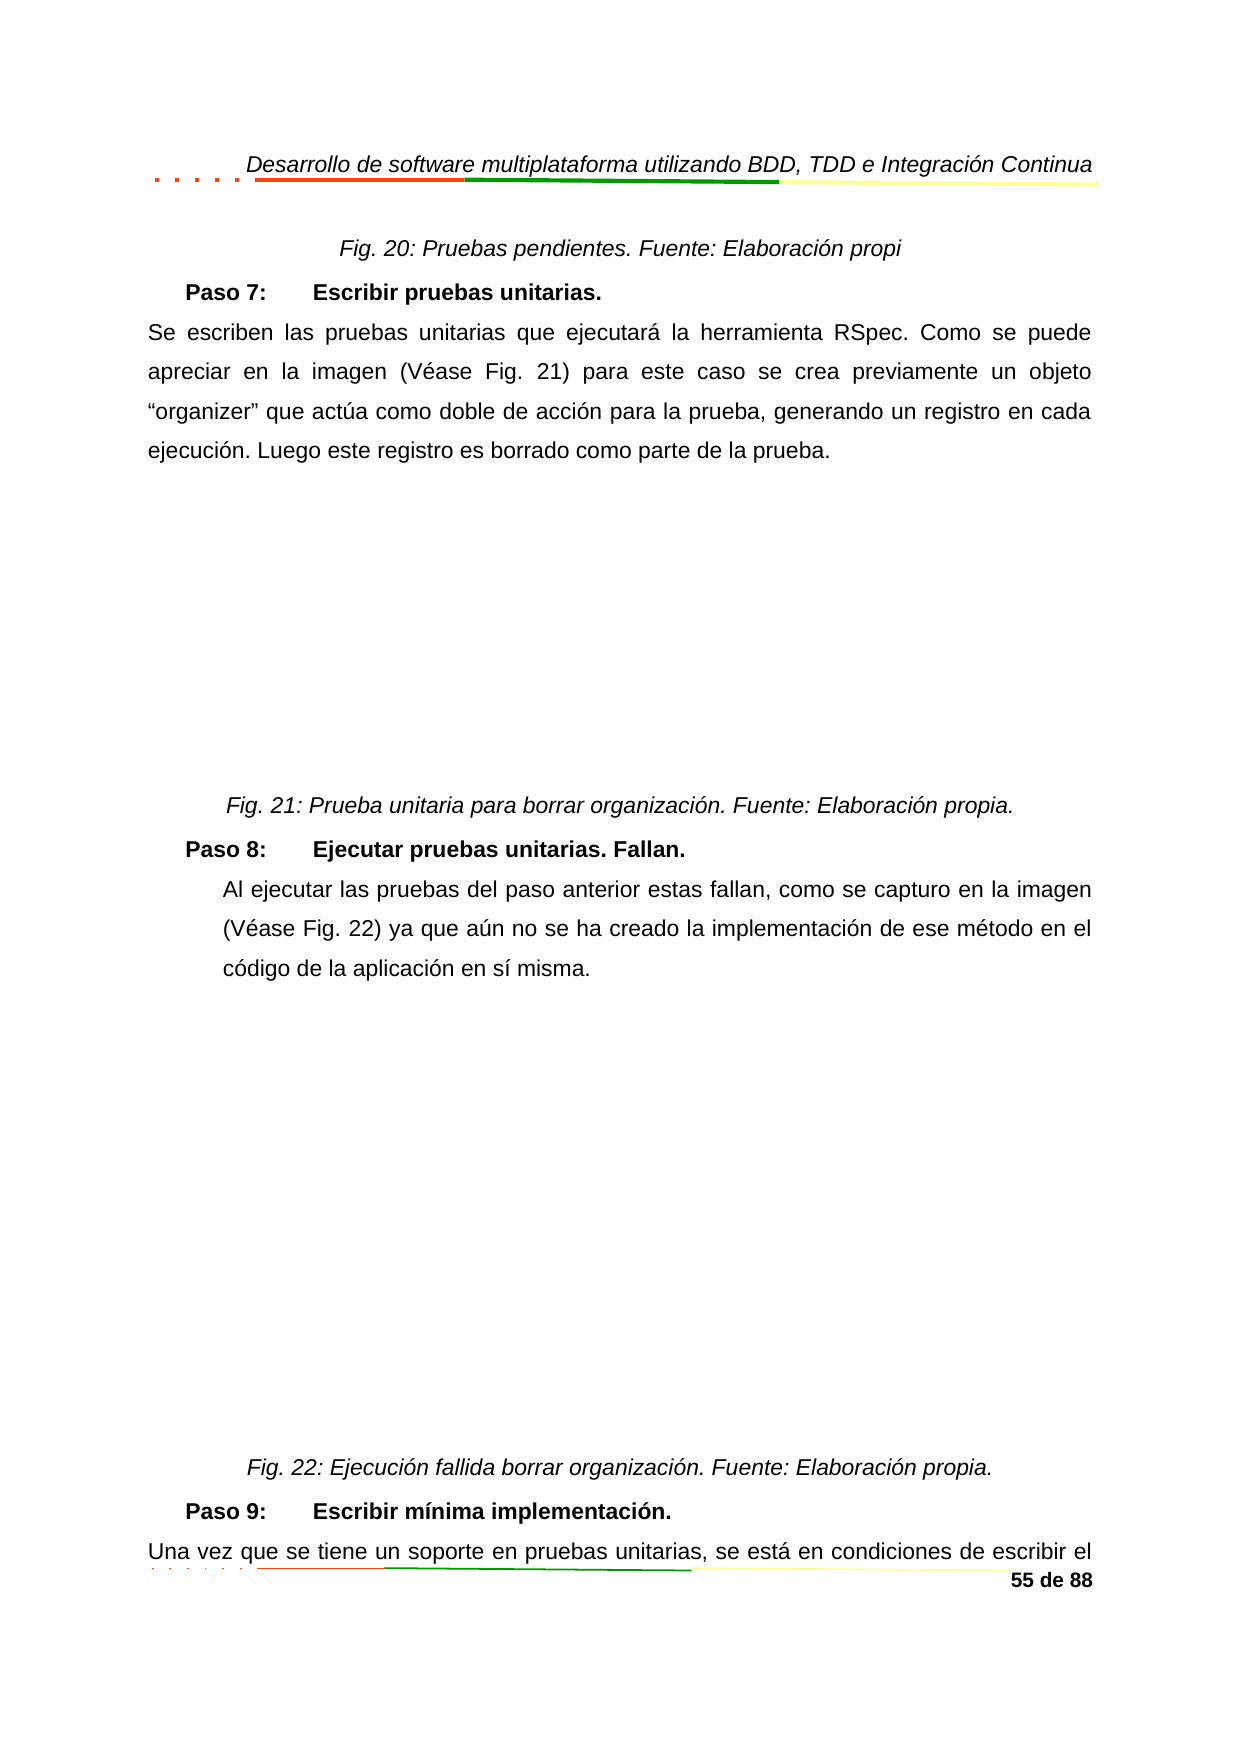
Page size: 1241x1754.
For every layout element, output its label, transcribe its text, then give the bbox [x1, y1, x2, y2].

text Una vez que se tiene un soporte en pruebas unitarias, se está en condiciones de escribir el [148, 1538, 1093, 1564]
table_header [148, 477, 1093, 773]
table_cell Fig. 21: Prueba unitaria para borrar organización. Fuente: Elaboración propia. [148, 774, 1093, 836]
table_cell Fig. 22: Ejecución fallida borrar organización. Fuente: Elaboración propia. [148, 1436, 1092, 1498]
list Escribir pruebas unitarias. [185, 279, 1093, 306]
list Escribir mínima implementación. [185, 1498, 1093, 1525]
list Ejecutar pruebas unitarias. Fallan. [185, 836, 1093, 863]
text Se escriben las pruebas unitarias que ejecutará la herramienta RSpec. Como se puede apreciar en la imagen (Véase Fig. 21) para este caso se crea previamente un objeto “organizer” que actúa como doble de acción para la prueba, generando un registro en cada ejecución. Luego este registro es borrado como parte de la prueba. [148, 319, 1093, 464]
list Al ejecutar las pruebas del paso anterior estas fallan, como se capturo en la imagen (Véase Fig. 22) ya que aún no se ha creado la implementación de ese método en el código de la aplicación en sí misma. [185, 876, 1093, 981]
table_header [148, 994, 1092, 1436]
table_cell Fig. 20: Pruebas pendientes. Fuente: Elaboración propi [148, 217, 1093, 279]
